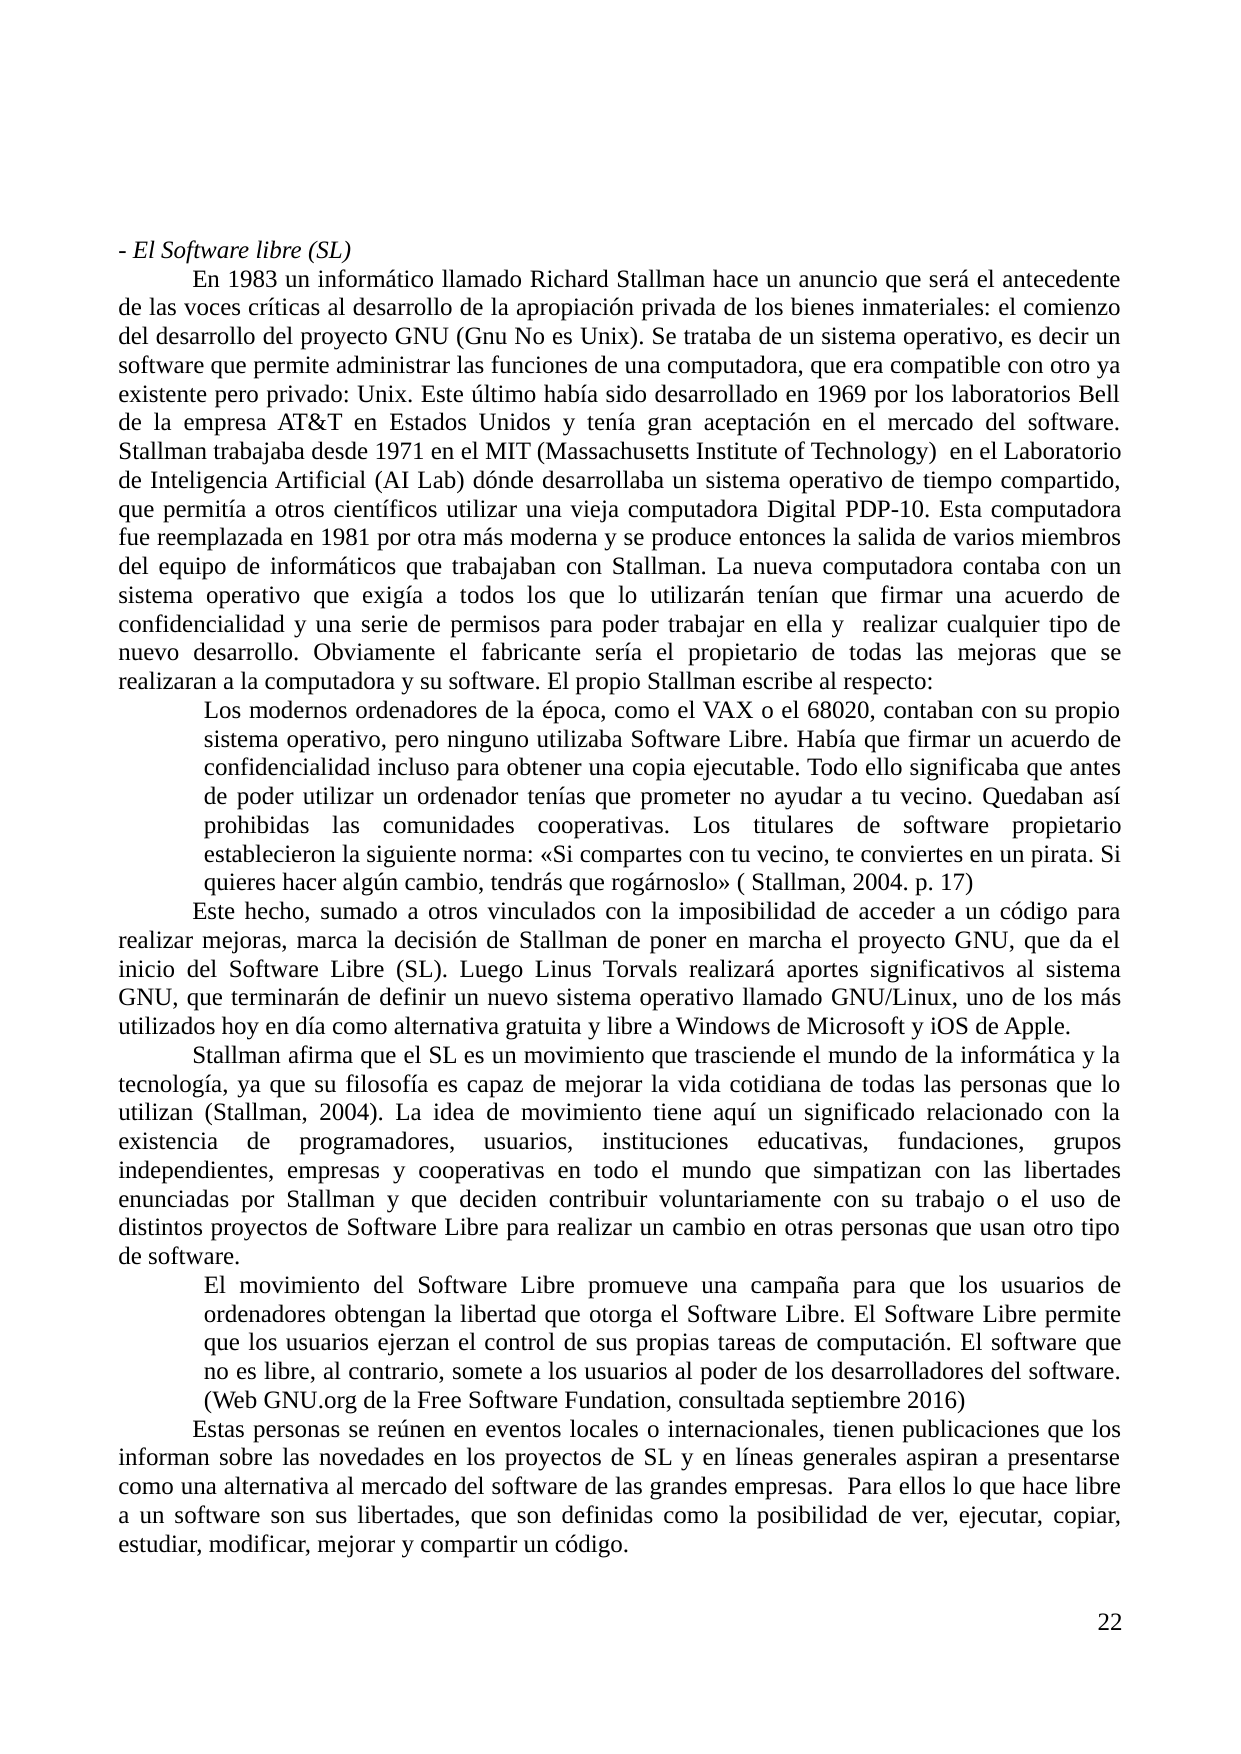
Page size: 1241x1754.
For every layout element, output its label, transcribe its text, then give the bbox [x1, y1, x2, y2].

text Stallman afirma que el SL es un movimiento que trasciende el mundo de la informática y la tecnología, ya que su filosofía es capaz de mejorar la vida cotidiana de todas las personas que lo utilizan (Stallman, 2004). La idea de movimiento tiene aquí un significado relacionado con la existencia de programadores, usuarios, instituciones educativas, fundaciones, grupos independientes, empresas y cooperativas en todo el mundo que simpatizan con las libertades enunciadas por Stallman y que deciden contribuir voluntariamente con su trabajo o el uso de distintos proyectos de Software Libre para realizar un cambio en otras personas que usan otro tipo de software. [118, 1040, 1122, 1270]
text El movimiento del Software Libre promueve una campaña para que los usuarios de ordenadores obtengan la libertad que otorga el Software Libre. El Software Libre permite que los usuarios ejerzan el control de sus propias tareas de computación. El software que no es libre, al contrario, somete a los usuarios al poder de los desarrolladores del software. (Web GNU.org de la Free Software Fundation, consultada septiembre 2016) [204, 1270, 1122, 1414]
subtitle - El Software libre (SL) [118, 235, 1122, 264]
text Los modernos ordenadores de la época, como el VAX o el 68020, contaban con su propio sistema operativo, pero ninguno utilizaba Software Libre. Había que firmar un acuerdo de confidencialidad incluso para obtener una copia ejecutable. Todo ello significaba que antes de poder utilizar un ordenador tenías que prometer no ayudar a tu vecino. Quedaban así prohibidas las comunidades cooperativas. Los titulares de software propietario establecieron la siguiente norma: «Si compartes con tu vecino, te conviertes en un pirata. Si quieres hacer algún cambio, tendrás que rogárnoslo» ( Stallman, 2004. p. 17) [204, 695, 1122, 896]
text Estas personas se reúnen en eventos locales o internacionales, tienen publicaciones que los informan sobre las novedades en los proyectos de SL y en líneas generales aspiran a presentarse como una alternativa al mercado del software de las grandes empresas. Para ellos lo que hace libre a un software son sus libertades, que son definidas como la posibilidad de ver, ejecutar, copiar, estudiar, modificar, mejorar y compartir un código. [118, 1414, 1122, 1557]
text Este hecho, sumado a otros vinculados con la imposibilidad de acceder a un código para realizar mejoras, marca la decisión de Stallman de poner en marcha el proyecto GNU, que da el inicio del Software Libre (SL). Luego Linus Torvals realizará aportes significativos al sistema GNU, que terminarán de definir un nuevo sistema operativo llamado GNU/Linux, uno de los más utilizados hoy en día como alternativa gratuita y libre a Windows de Microsoft y iOS de Apple. [118, 896, 1122, 1040]
text En 1983 un informático llamado Richard Stallman hace un anuncio que será el antecedente de las voces críticas al desarrollo de la apropiación privada de los bienes inmateriales: el comienzo del desarrollo del proyecto GNU (Gnu No es Unix). Se trataba de un sistema operativo, es decir un software que permite administrar las funciones de una computadora, que era compatible con otro ya existente pero privado: Unix. Este último había sido desarrollado en 1969 por los laboratorios Bell de la empresa AT&T en Estados Unidos y tenía gran aceptación en el mercado del software. Stallman trabajaba desde 1971 en el MIT (Massachusetts Institute of Technology) en el Laboratorio de Inteligencia Artificial (AI Lab) dónde desarrollaba un sistema operativo de tiempo compartido, que permitía a otros científicos utilizar una vieja computadora Digital PDP-10. Esta computadora fue reemplazada en 1981 por otra más moderna y se produce entonces la salida de varios miembros del equipo de informáticos que trabajaban con Stallman. La nueva computadora contaba con un sistema operativo que exigía a todos los que lo utilizarán tenían que firmar una acuerdo de confidencialidad y una serie de permisos para poder trabajar en ella y realizar cualquier tipo de nuevo desarrollo. Obviamente el fabricante sería el propietario de todas las mejoras que se realizaran a la computadora y su software. El propio Stallman escribe al respecto: [118, 264, 1122, 695]
